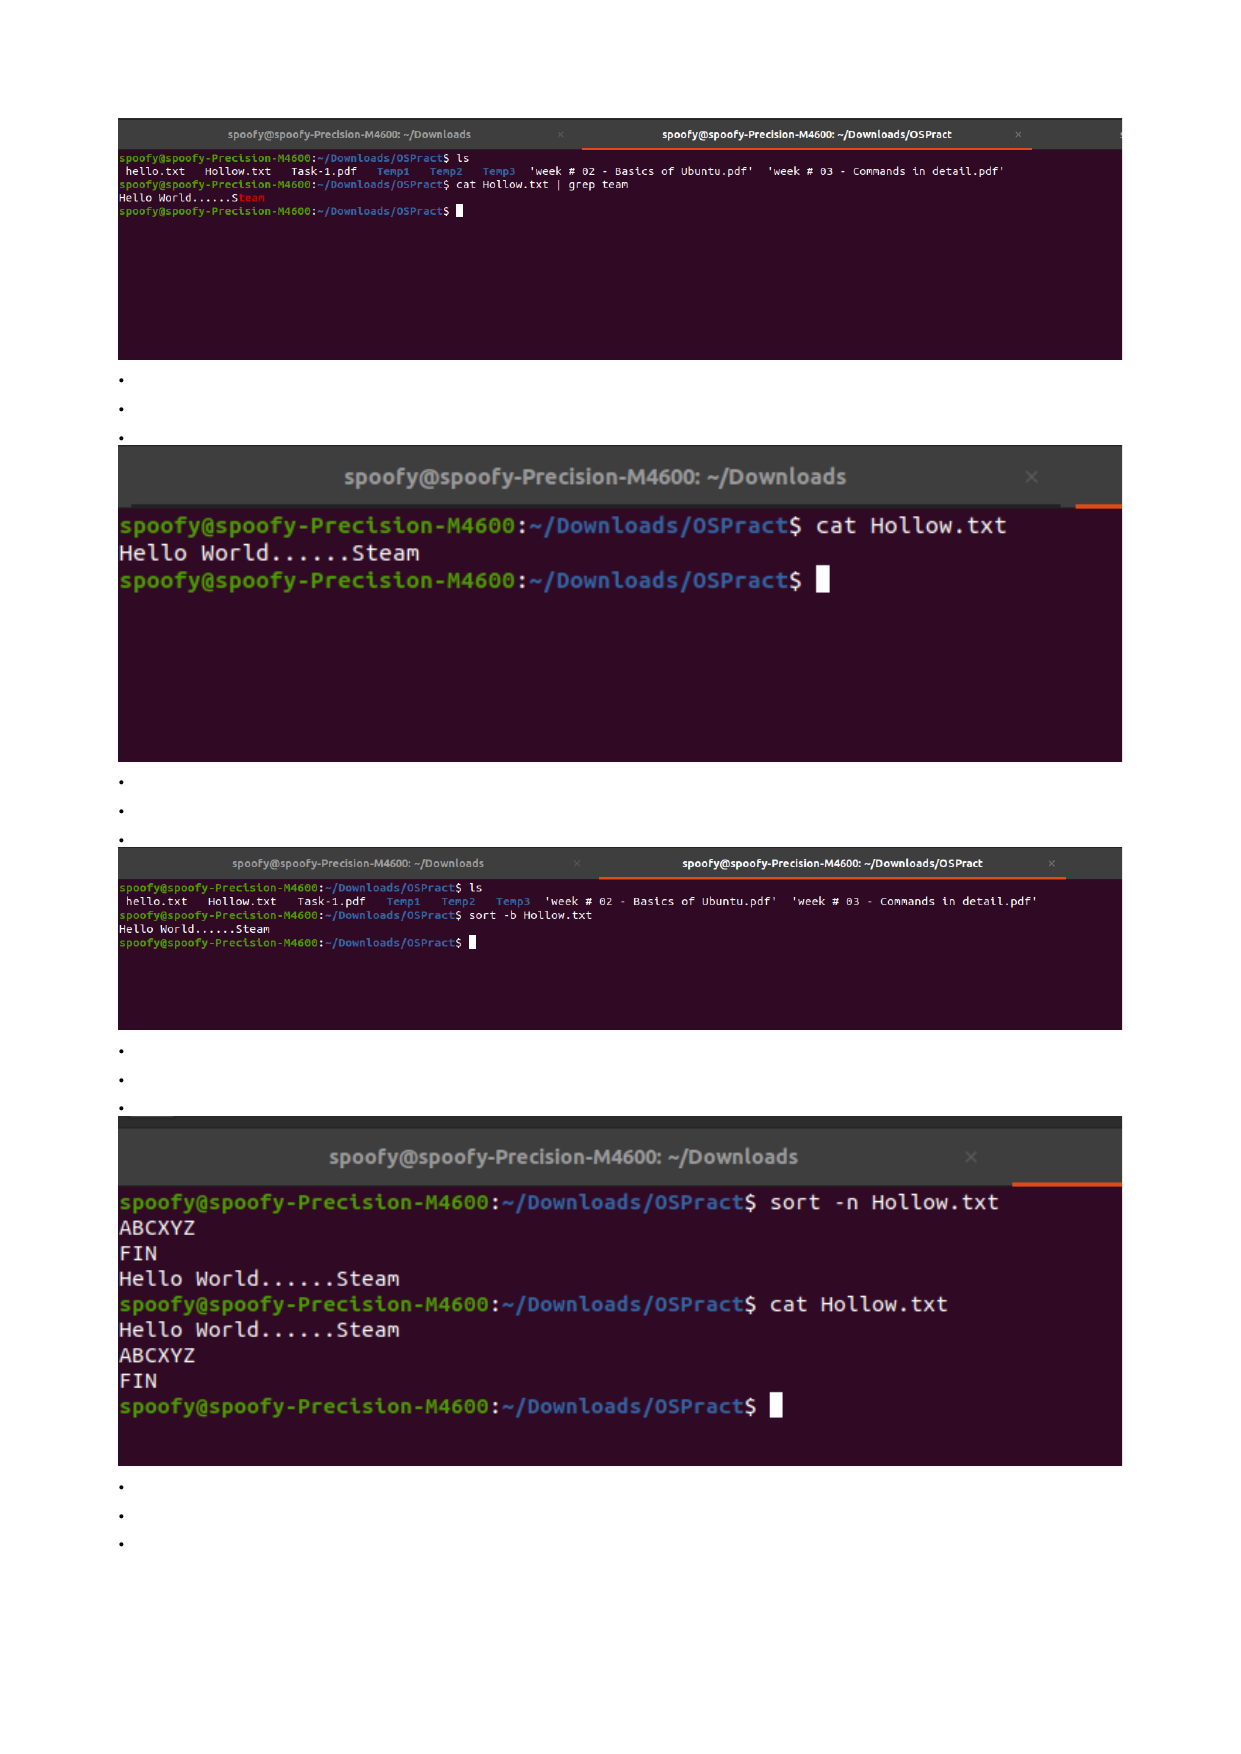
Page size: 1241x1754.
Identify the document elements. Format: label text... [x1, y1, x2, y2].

text . [118, 1466, 1122, 1495]
text . [118, 762, 1122, 790]
text . [118, 1030, 1122, 1059]
picture [118, 847, 1123, 1030]
text . [118, 360, 1122, 388]
text . [118, 417, 1122, 445]
text . [118, 790, 1122, 819]
text . [118, 1087, 1122, 1116]
text . [118, 388, 1122, 417]
text . [118, 819, 1122, 847]
text . [118, 1495, 1122, 1523]
text . [118, 1523, 1122, 1552]
picture [118, 1116, 1123, 1466]
picture [118, 445, 1123, 762]
text . [118, 1059, 1122, 1087]
picture [118, 118, 1123, 360]
